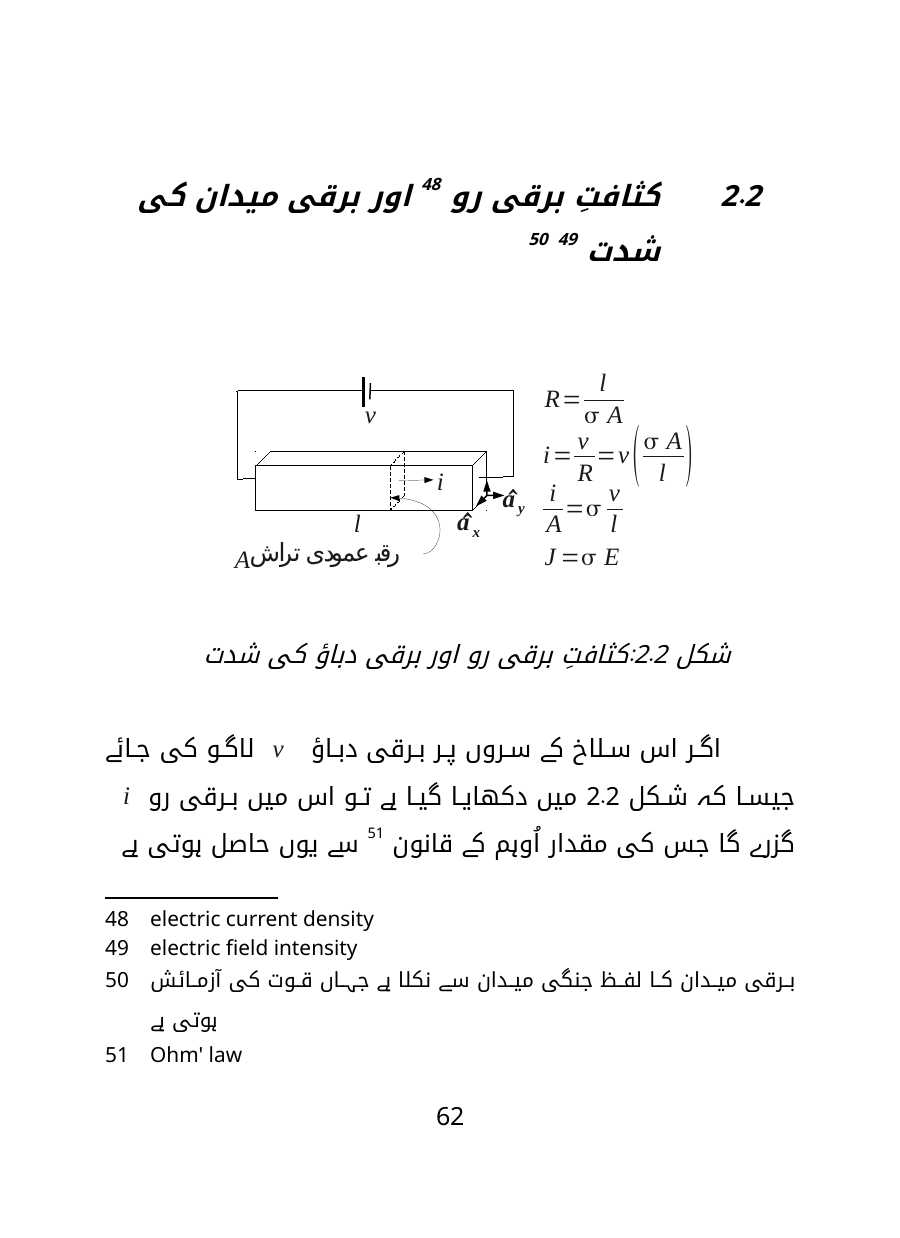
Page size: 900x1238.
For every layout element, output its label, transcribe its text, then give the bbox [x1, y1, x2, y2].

text اگر اس سلاخ کے سروں پر برقی دباؤ لاگو کی جائے جیسا کہ شکل 2.2 میں دکھایا گیا ہے تو اس میں برقی روگزرے گا جس کی مقدار اُوہم کے قانون سے یوں حاصل ہوتی ہے [105, 725, 795, 868]
list electric field intensity [105, 933, 795, 961]
subtitle کثافتِ برقی رو اور برقی میدان کی شدت [105, 168, 720, 279]
list electric current density [105, 904, 795, 933]
text Ohm' law [105, 1040, 795, 1068]
text شکل 2.2:کثافتِ برقی رو اور برقی دباؤ کی شدت [169, 304, 731, 679]
list برقی میدان کا لفظ جنگی میدان سے نکلا ہے جہاں قوت کی آزمائش ہوتی ہے [105, 961, 795, 1040]
